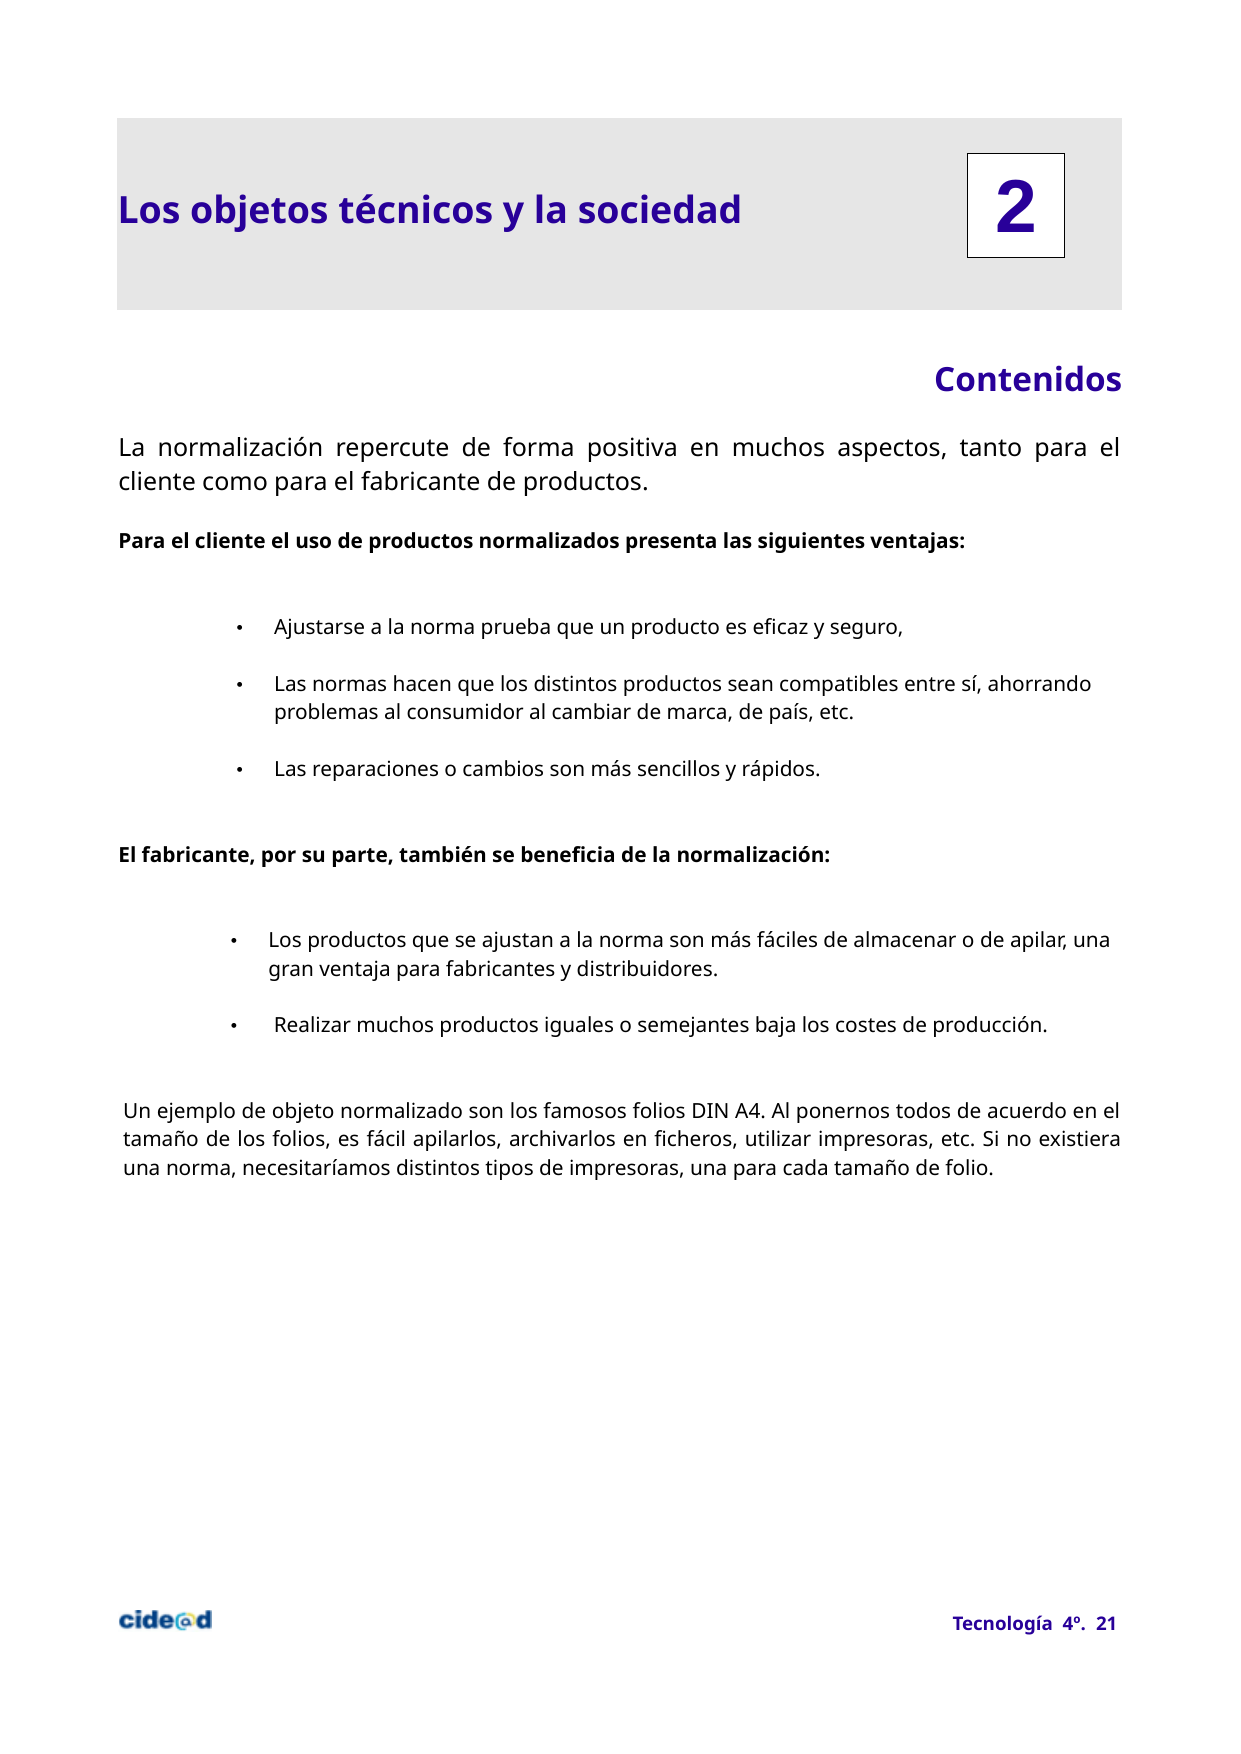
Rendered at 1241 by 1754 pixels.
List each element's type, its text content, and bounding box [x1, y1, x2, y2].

table_header Los objetos técnicos y la sociedad [117, 118, 1122, 310]
text La normalización repercute de forma positiva en muchos aspectos, tanto para el cliente como para el fabricante de productos. [118, 430, 1122, 498]
list Un ejemplo de objeto normalizado son los famosos folios DIN A4. Al ponernos todos de acuerdo en el tamaño de los folios, es fácil apilarlos, archivarlos en ficheros, utilizar impresoras, etc. Si no existiera una norma, necesitaríamos distintos tipos de impresoras, una para cada tamaño de folio. [123, 1096, 1122, 1181]
picture [118, 1610, 212, 1632]
list Ajustarse a la norma prueba que un producto es eficaz y seguro, [236, 612, 1122, 640]
text El fabricante, por su parte, también se beneficia de la normalización: [118, 840, 1122, 868]
list Los productos que se ajustan a la norma son más fáciles de almacenar o de apilar, una gran ventaja para fabricantes y distribuidores. [231, 925, 1122, 982]
text Para el cliente el uso de productos normalizados presenta las siguientes ventajas: [118, 527, 1122, 555]
list Las reparaciones o cambios son más sencillos y rápidos. [236, 754, 1122, 782]
list Las normas hacen que los distintos productos sean compatibles entre sí, ahorrando problemas al consumidor al cambiar de marca, de país, etc. [236, 669, 1122, 726]
text Contenidos [118, 356, 1122, 401]
list Realizar muchos productos iguales o semejantes baja los costes de producción. [231, 1011, 1122, 1039]
